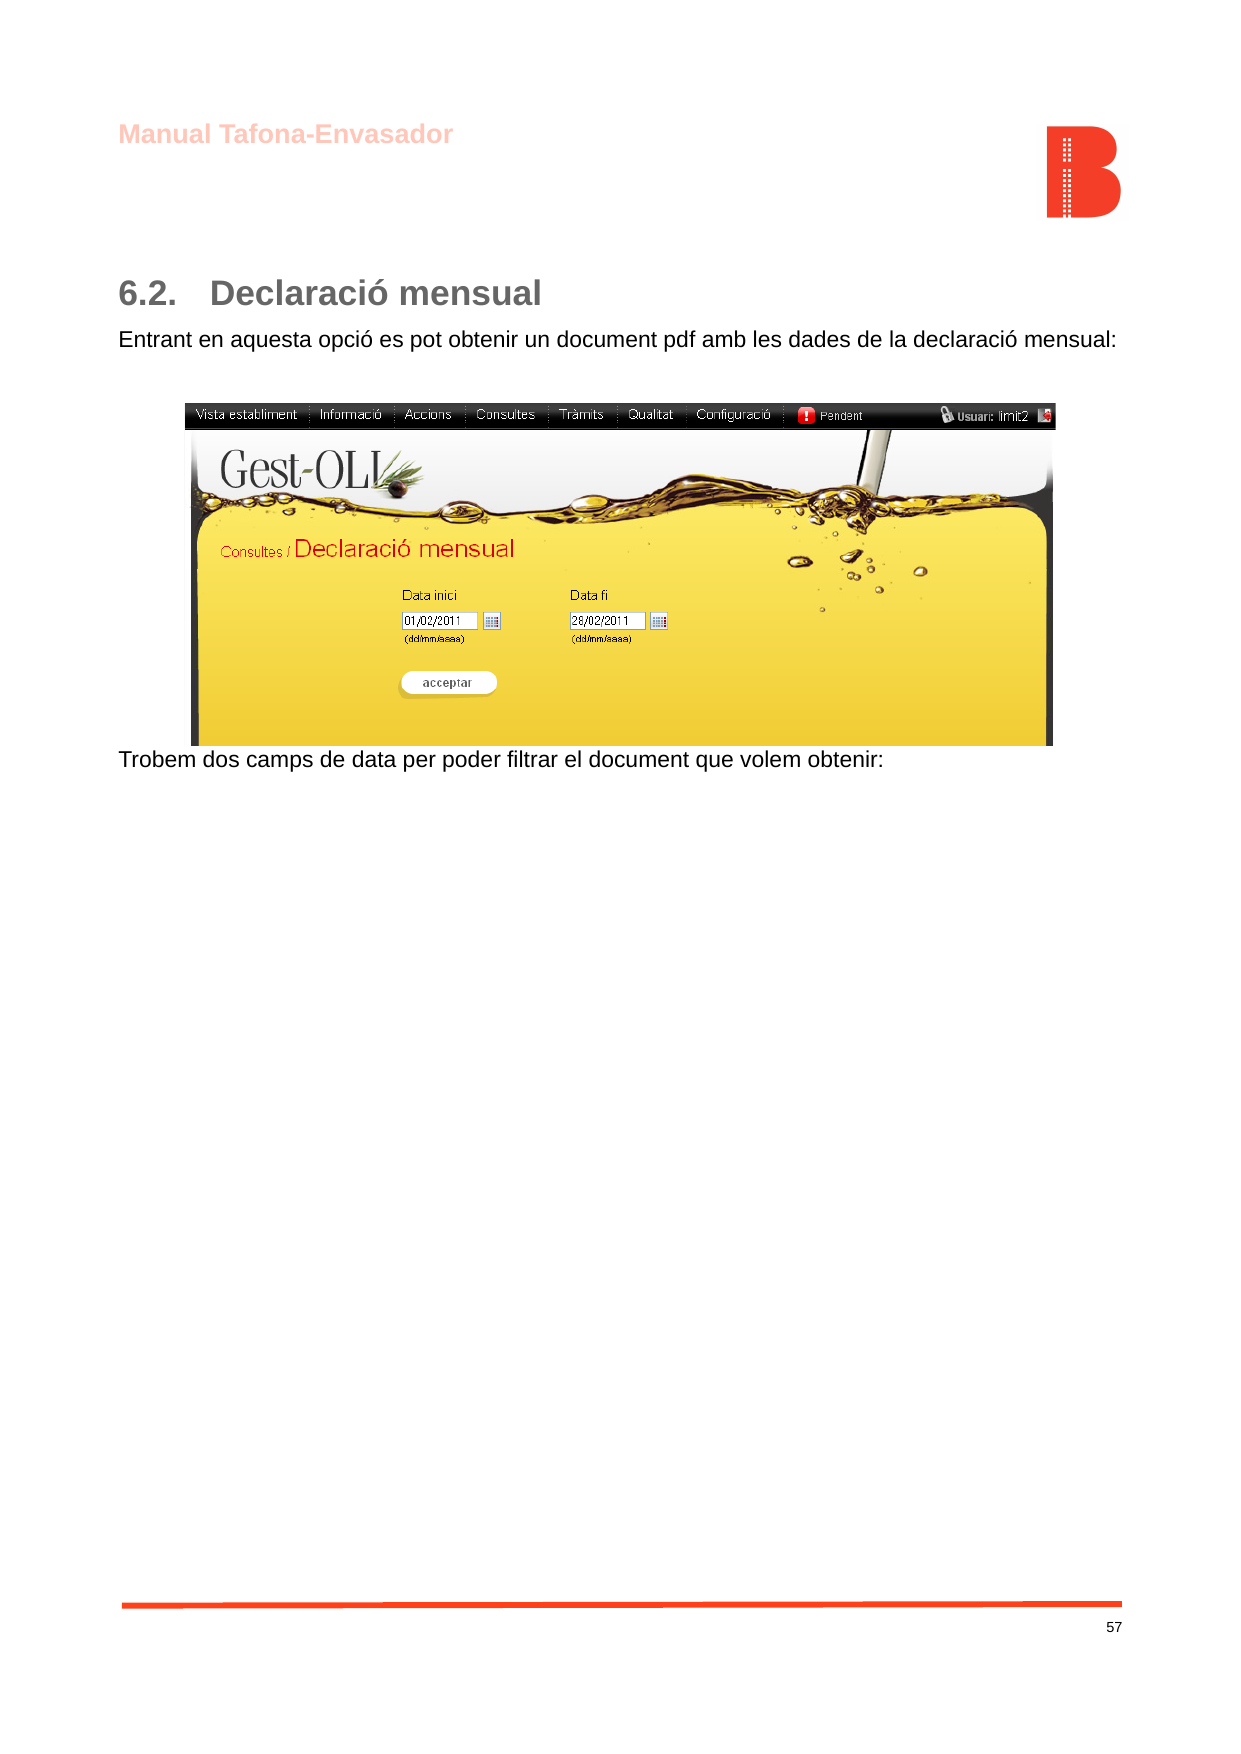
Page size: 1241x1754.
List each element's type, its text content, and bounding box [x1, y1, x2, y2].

subtitle Declaració mensual [118, 273, 1122, 313]
picture [184, 403, 1056, 746]
picture [1036, 124, 1130, 221]
text Trobem dos camps de data per poder filtrar el document que volem obtenir: [118, 532, 1122, 772]
text Entrant en aquesta opció es pot obtenir un document pdf amb les dades de la declaració mensual: [118, 326, 1122, 352]
